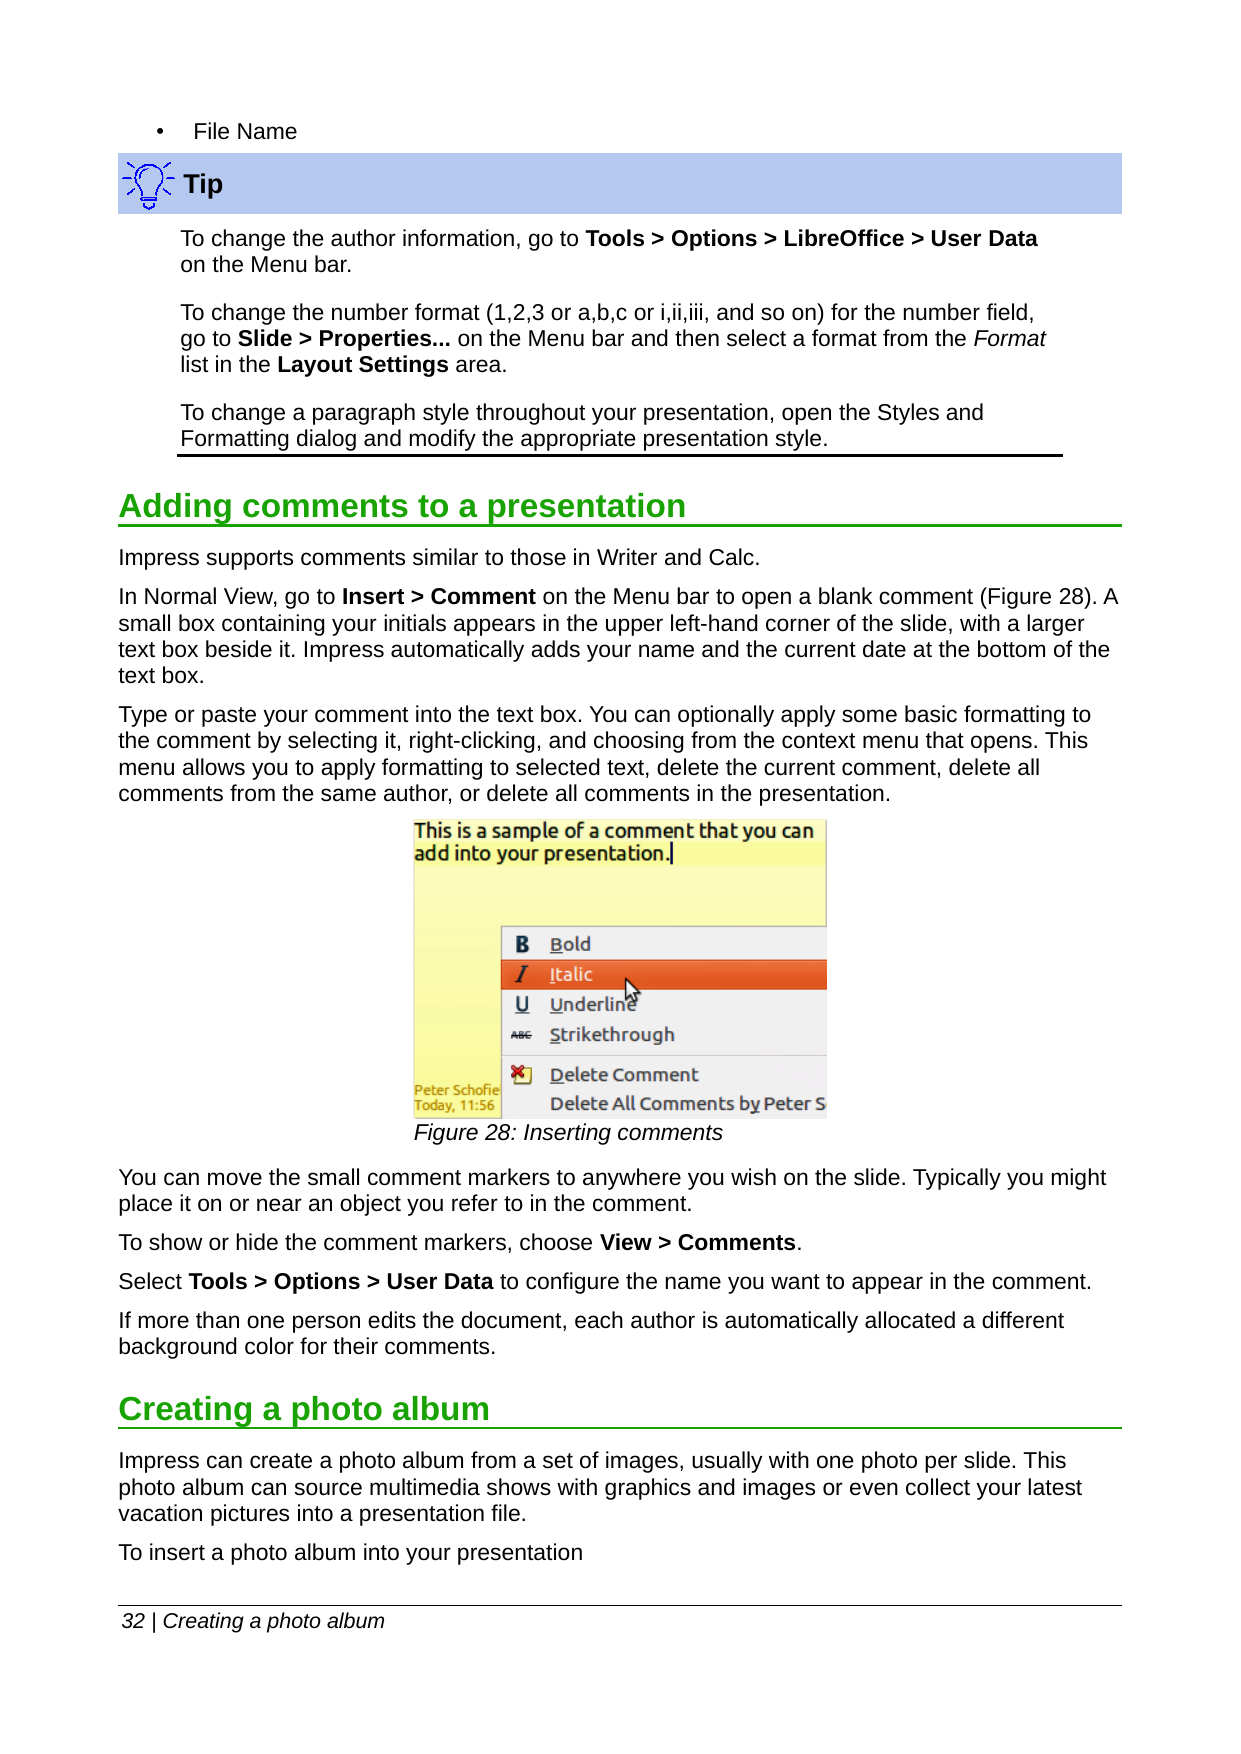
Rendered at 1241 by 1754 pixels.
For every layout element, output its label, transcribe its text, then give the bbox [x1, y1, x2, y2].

text To show or hide the comment markers, choose View > Comments. [118, 1229, 1122, 1255]
text Impress can create a photo album from a set of images, usually with one photo per slide. This photo album can source multimedia shows with graphics and images or even collect your latest vacation pictures into a presentation file. [118, 1447, 1122, 1526]
text Impress supports comments similar to those in Writer and Calc. [118, 544, 1122, 571]
subtitle Adding comments to a presentation [118, 486, 1122, 524]
text If more than one person edits the document, each author is automatically allocated a different background color for their comments. [118, 1307, 1122, 1359]
text In Normal View, go to Insert > Comment on the Menu bar to open a blank comment (Figure 28). A small box containing your initials appears in the upper left-hand corner of the slide, with a larger text box beside it. Impress automatically adds your name and the current date at the bottom of the text box. [118, 583, 1122, 689]
text To insert a photo album into your presentation [118, 1539, 1122, 1565]
text To change the number format (1,2,3 or a,b,c or i,ii,iii, and so on) for the number field, go to Slide > Properties... on the Menu bar and then select a format from the Format list in the Layout Settings area. [177, 296, 1063, 378]
text To change a paragraph style throughout your presentation, open the Styles and Formatting dialog and modify the appropriate presentation style. [177, 396, 1063, 454]
text Figure 28: Inserting comments [413, 1119, 827, 1145]
text Type or paste your comment into the text box. You can optionally apply some basic formatting to the comment by selecting it, right-clicking, and choosing from the context menu that opens. This menu allows you to apply formatting to selected text, delete the current comment, delete all comments from the same author, or delete all comments in the presentation. [118, 701, 1122, 807]
picture [413, 819, 827, 1119]
text Select Tools > Options > User Data to configure the name you want to appear in the comment. [118, 1268, 1122, 1294]
picture [119, 154, 179, 214]
subtitle Tip [118, 153, 1122, 214]
subtitle Creating a photo album [118, 1389, 1122, 1427]
list File Name [156, 118, 1122, 144]
text You can move the small comment markers to anywhere you wish on the slide. Typically you might place it on or near an object you refer to in the comment. [118, 1164, 1122, 1217]
text To change the author information, go to Tools > Options > LibreOffice > User Data on the Menu bar. [177, 222, 1063, 278]
